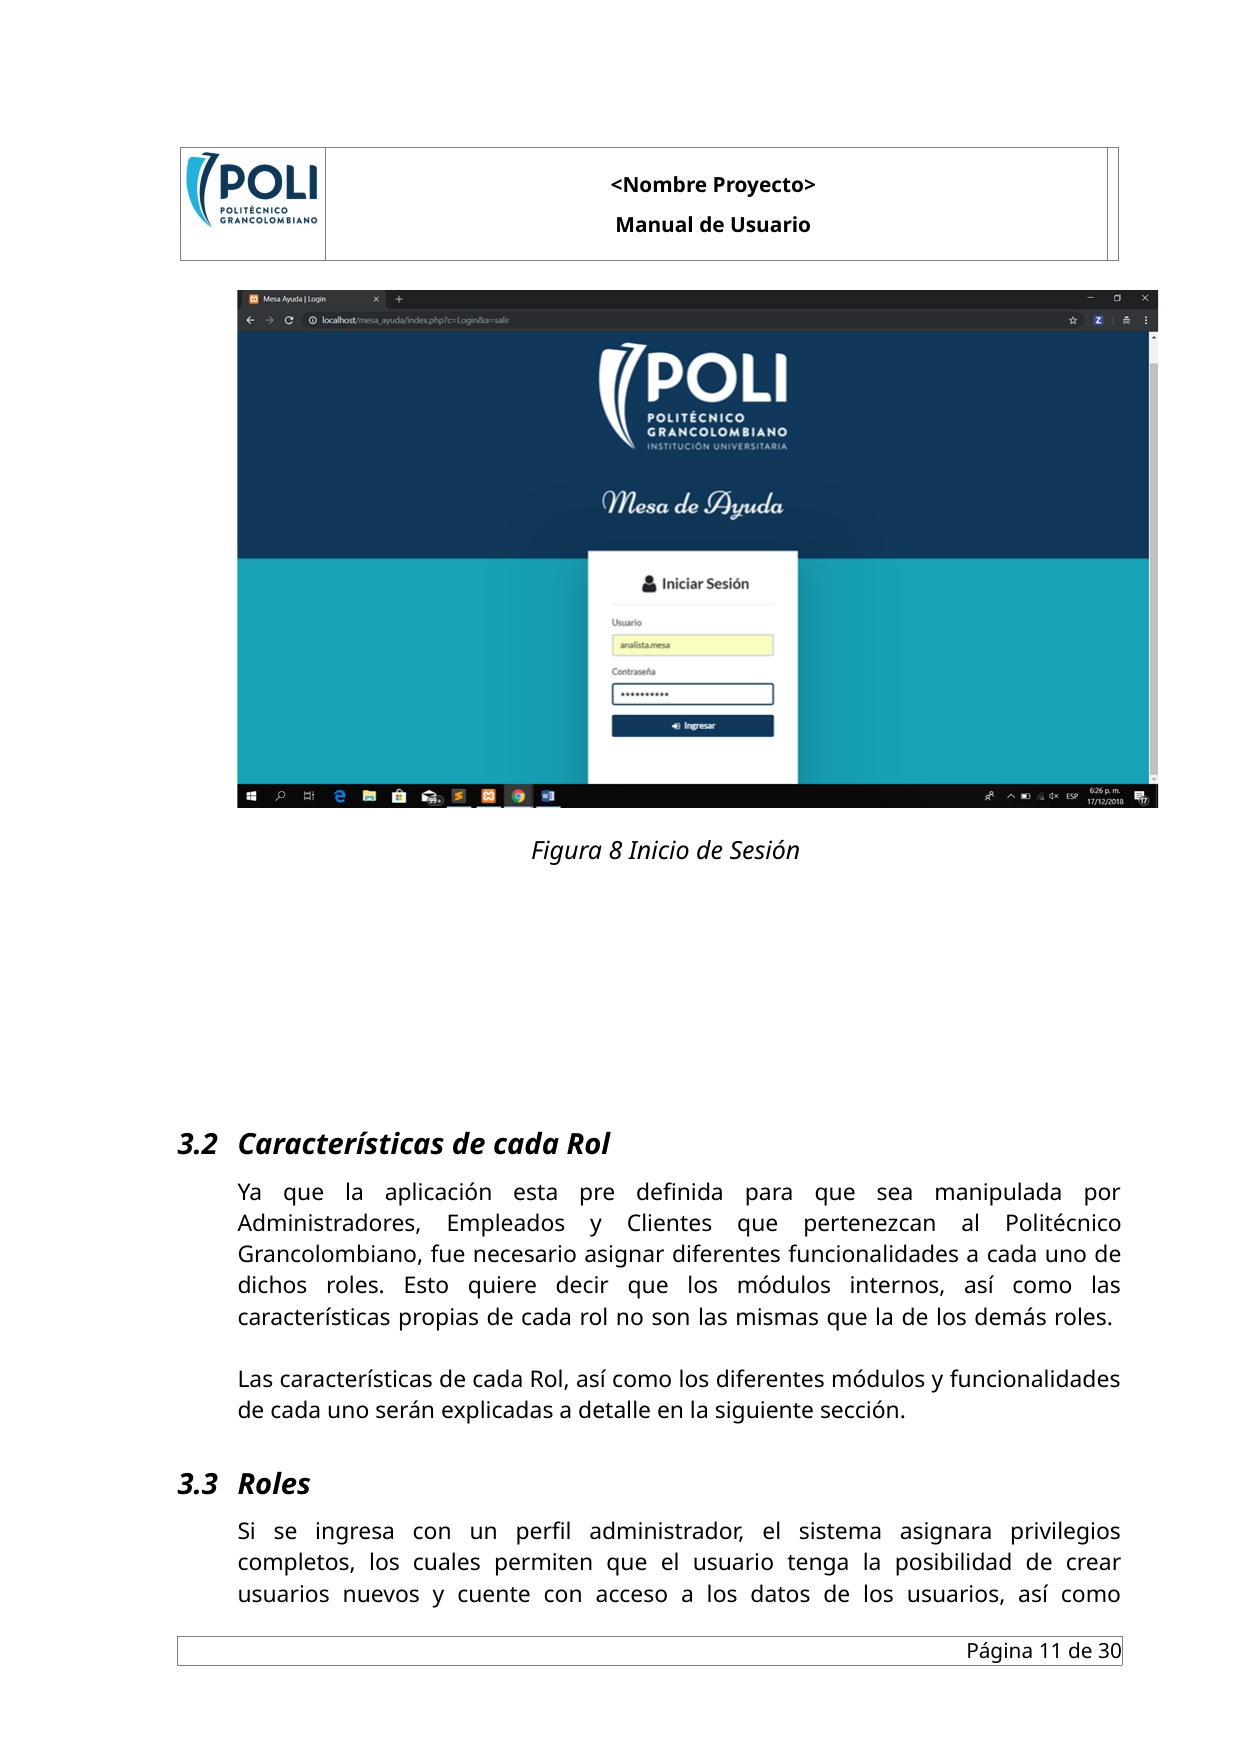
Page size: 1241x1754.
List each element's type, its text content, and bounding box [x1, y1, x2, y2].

text Figura 8 Inicio de Sesión [177, 833, 1122, 867]
subtitle Roles [177, 1463, 1122, 1503]
text Ya que la aplicación esta pre definida para que sea manipulada por Administradores, Empleados y Clientes que pertenezcan al Politécnico Grancolombiano, fue necesario asignar diferentes funcionalidades a cada uno de dichos roles. Esto quiere decir que los módulos internos, así como las características propias de cada rol no son las mismas que la de los demás roles. Las características de cada Rol, así como los diferentes módulos y funcionalidades de cada uno serán explicadas a detalle en la siguiente sección. [237, 1175, 1122, 1425]
subtitle Características de cada Rol [177, 1123, 1122, 1163]
text Si se ingresa con un perfil administrador, el sistema asignara privilegios completos, los cuales permiten que el usuario tenga la posibilidad de crear usuarios nuevos y cuente con acceso a los datos de los usuarios, así como [237, 1515, 1122, 1609]
